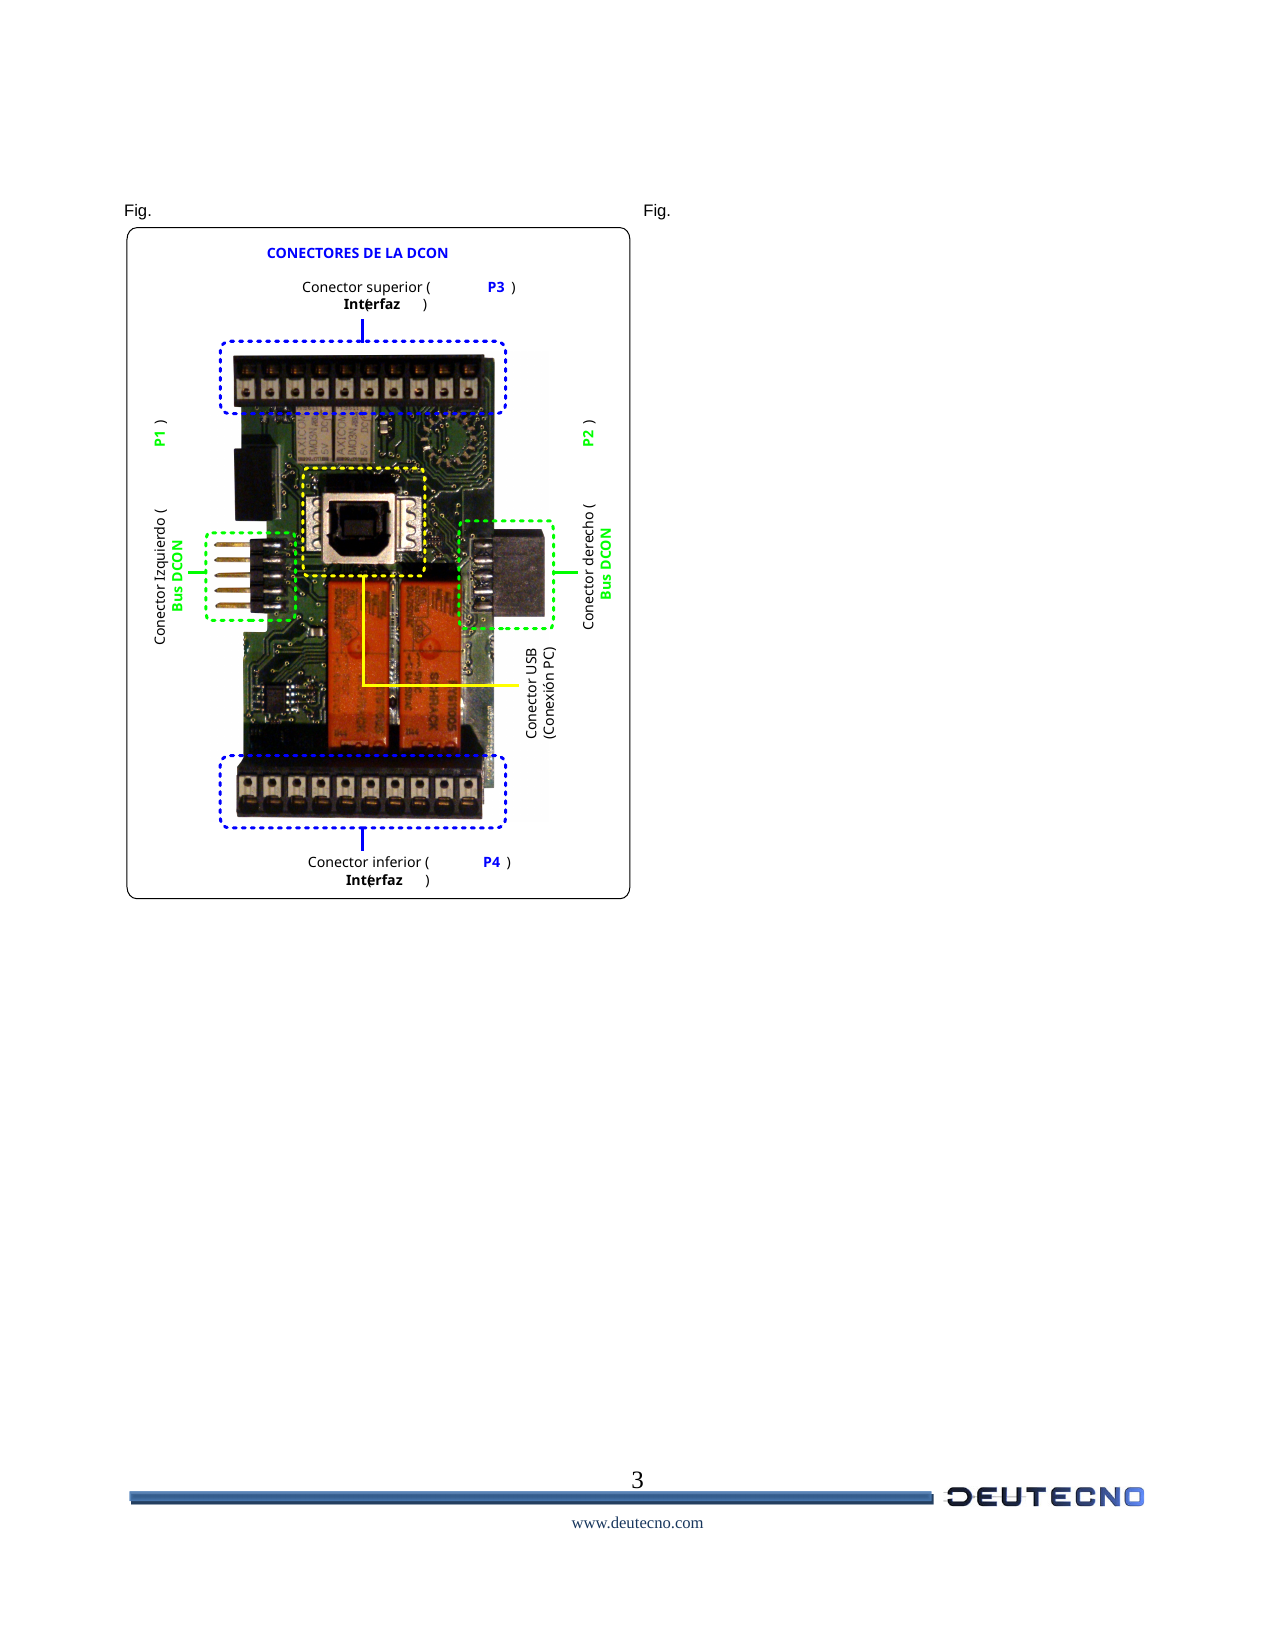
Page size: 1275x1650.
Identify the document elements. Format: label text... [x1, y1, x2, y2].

picture [942, 1486, 1145, 1507]
table_header Fig. [638, 196, 1157, 245]
table_header Fig. [118, 196, 637, 245]
